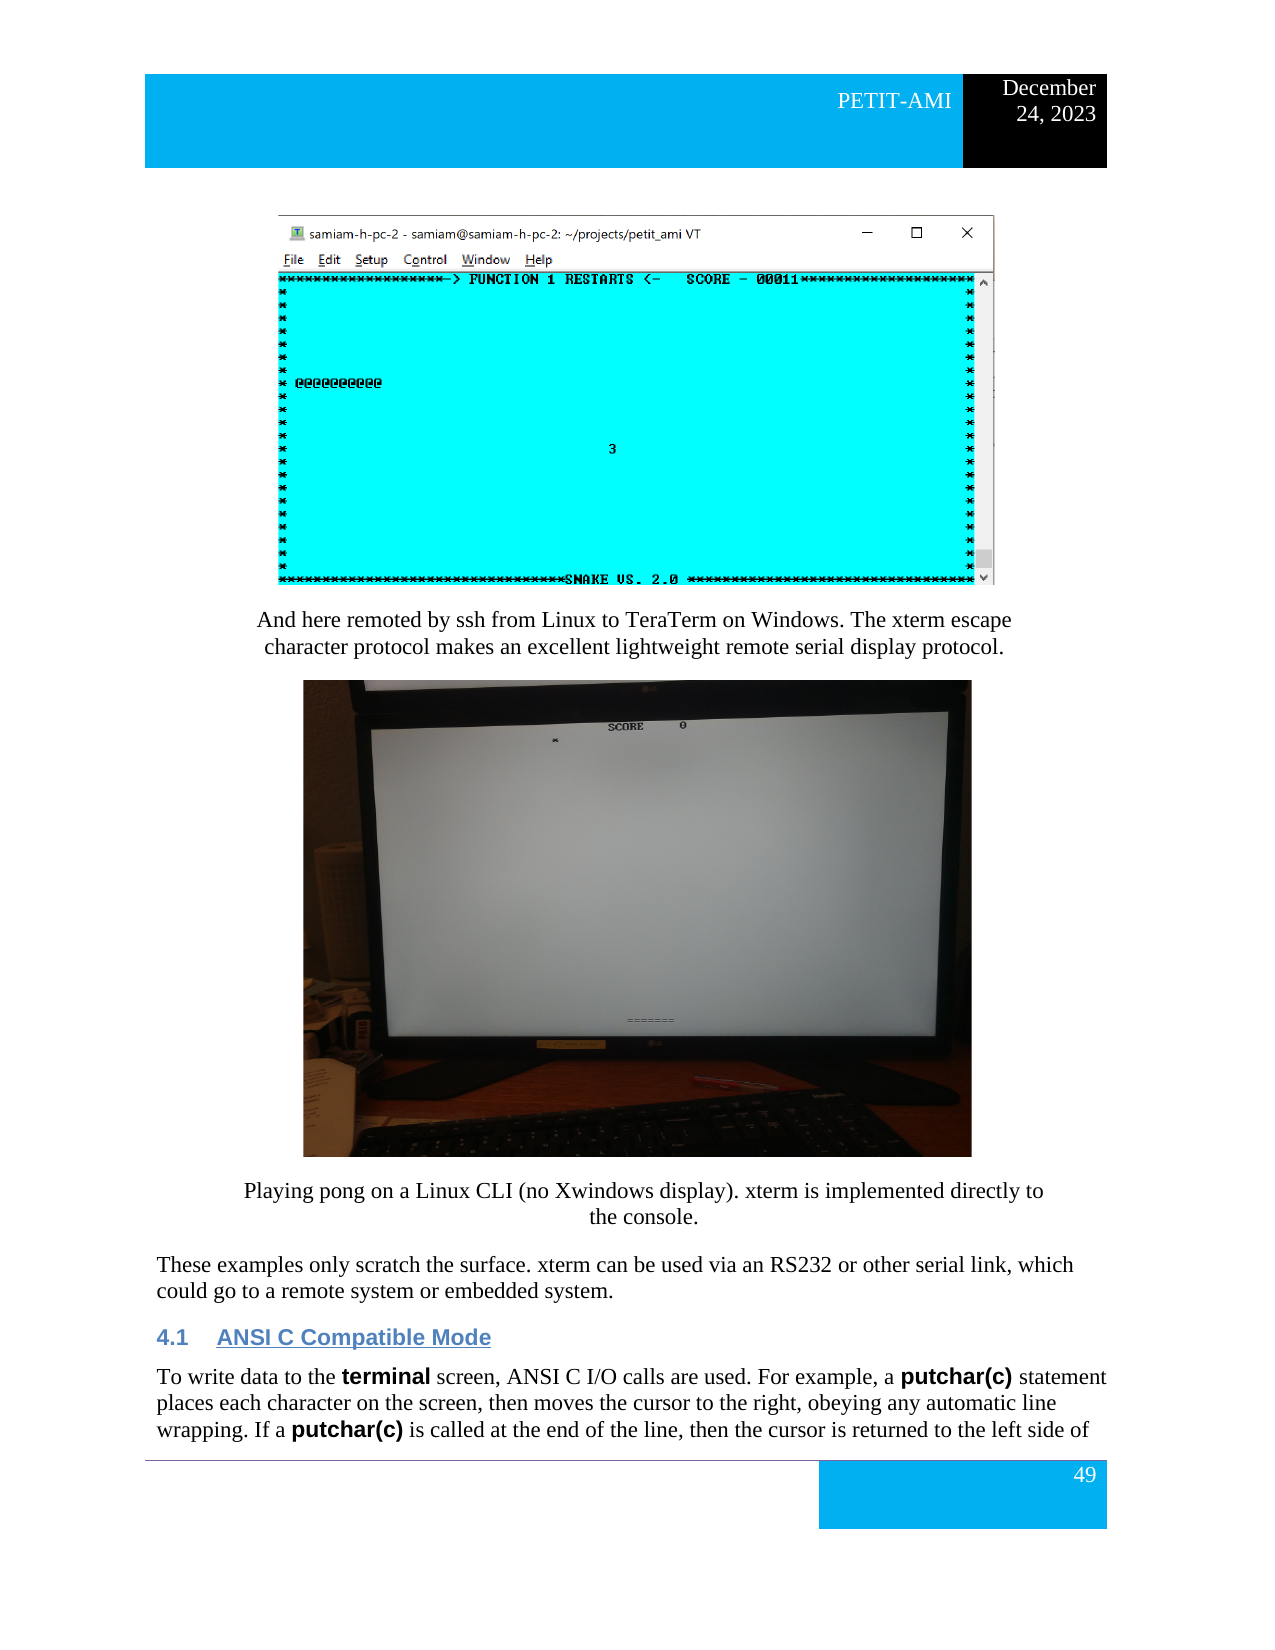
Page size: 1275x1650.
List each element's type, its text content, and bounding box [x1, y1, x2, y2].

text And here remoted by ssh from Linux to TeraTerm on Windows. The xterm escape character protocol makes an excellent lightweight remote serial display protocol. [231, 607, 1038, 659]
text To write data to the terminal screen, ANSI C I/O calls are used. For example, a putchar(c) statement places each character on the screen, then moves the cursor to the right, obeying any automatic line wrapping. If a putchar(c) is called at the end of the line, then the cursor is returned to the left side of [156, 1363, 1118, 1442]
picture [278, 215, 997, 586]
subtitle ANSI C Compatible Mode [156, 1324, 1118, 1351]
text Playing pong on a Linux CLI (no Xwindows display). xterm is implemented directly to the console. [231, 1177, 1056, 1230]
picture [303, 680, 972, 1157]
text These examples only scratch the surface. xterm can be used via an RS232 or other serial link, which could go to a remote system or embedded system. [156, 1251, 1118, 1303]
